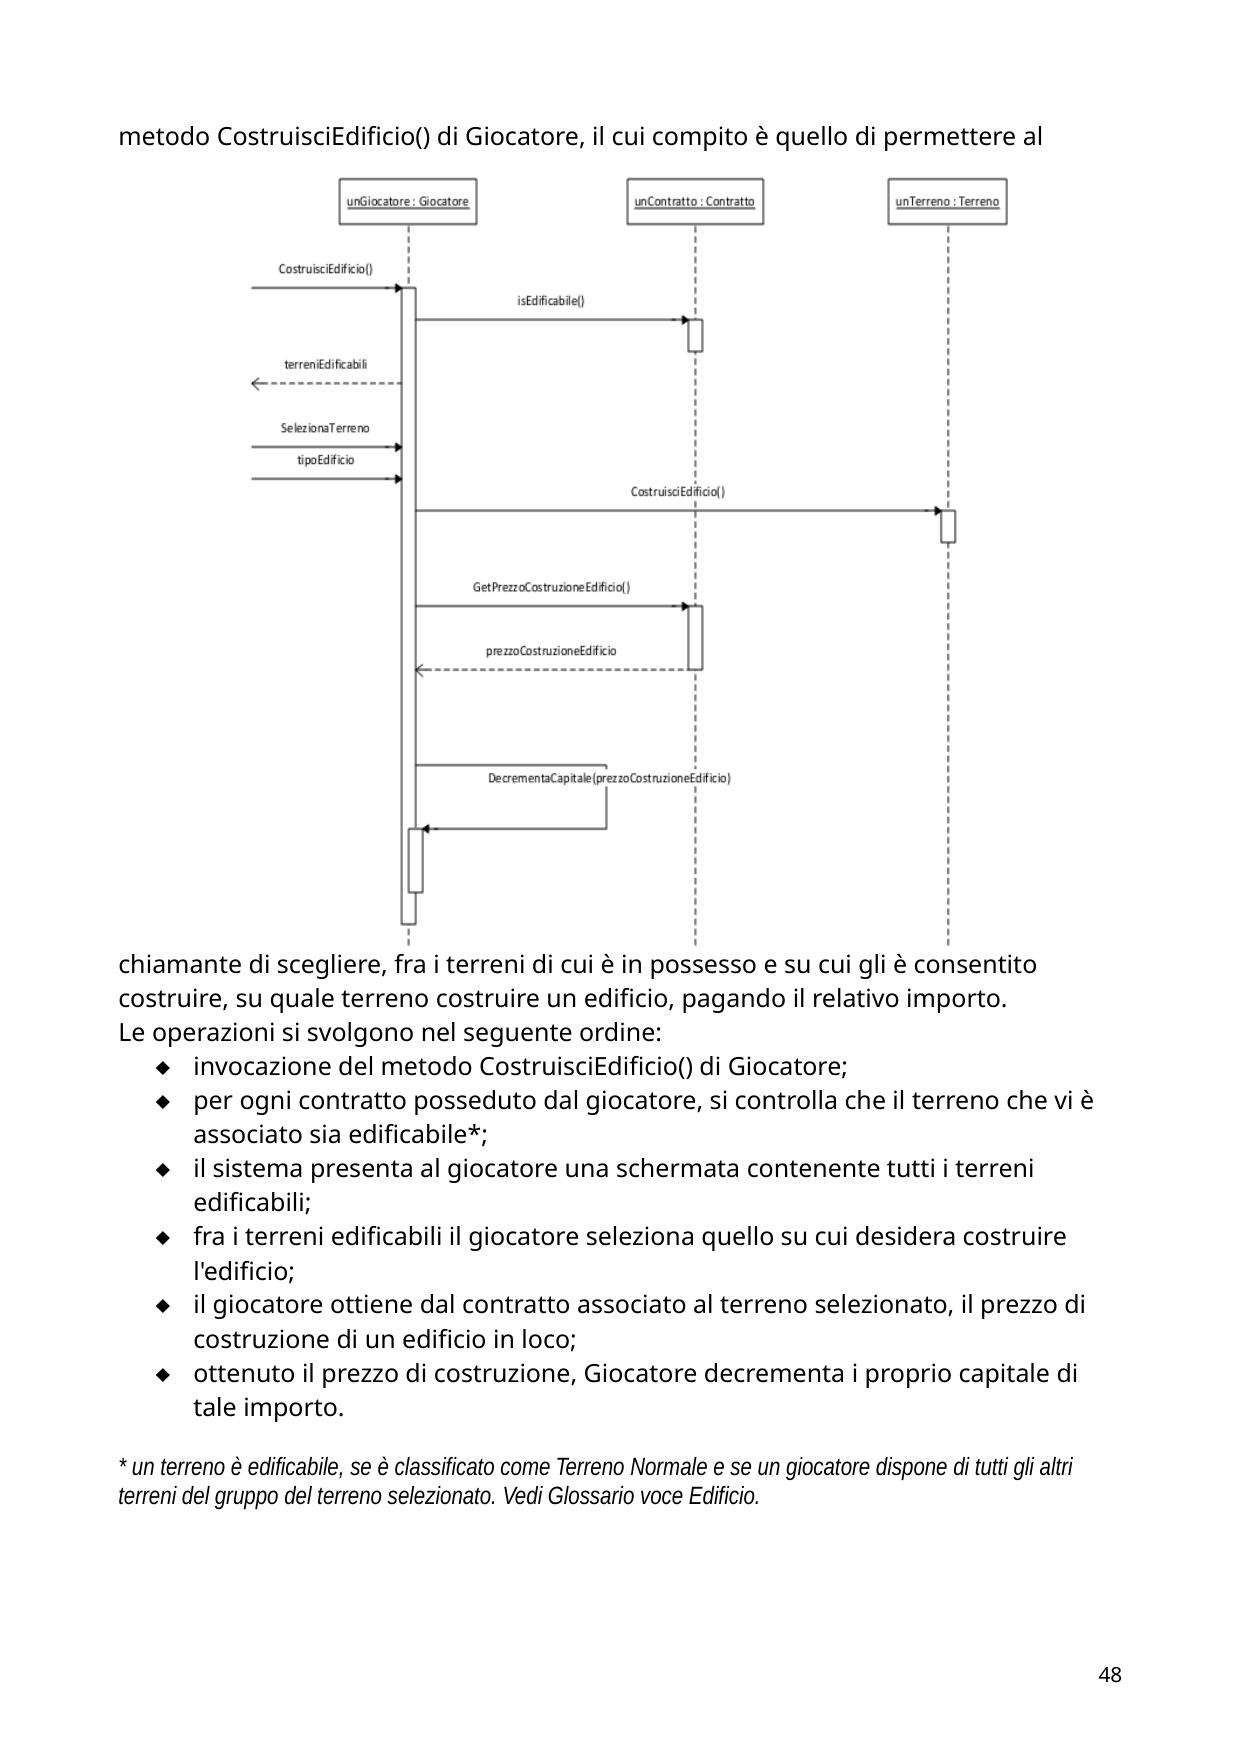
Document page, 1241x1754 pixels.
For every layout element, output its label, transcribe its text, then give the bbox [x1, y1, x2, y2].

list il giocatore ottiene dal contratto associato al terreno selezionato, il prezzo di costruzione di un edificio in loco; [156, 1287, 1122, 1355]
list il sistema presenta al giocatore una schermata contenente tutti i terreni edificabili; [156, 1151, 1122, 1219]
text * un terreno è edificabile, se è classificato come Terreno Normale e se un giocatore dispone di tutti gli altri terreni del gruppo del terreno selezionato. Vedi Glossario voce Edificio. [118, 1452, 1122, 1509]
text Le operazioni si svolgono nel seguente ordine: [118, 1015, 1122, 1049]
list per ogni contratto posseduto dal giocatore, si controlla che il terreno che vi è associato sia edificabile*; [156, 1083, 1122, 1151]
list fra i terreni edificabili il giocatore seleziona quello su cui desidera costruire l'edificio; [156, 1219, 1122, 1287]
list invocazione del metodo CostruisciEdificio() di Giocatore; [156, 1049, 1122, 1083]
picture [225, 170, 1015, 947]
text metodo CostruisciEdificio() di Giocatore, il cui compito è quello di permettere al chiamante di scegliere, fra i terreni di cui è in possesso e su cui gli è consentito costruire, su quale terreno costruire un edificio, pagando il relativo importo. [118, 118, 1122, 1015]
list ottenuto il prezzo di costruzione, Giocatore decrementa i proprio capitale di tale importo. [156, 1355, 1122, 1423]
